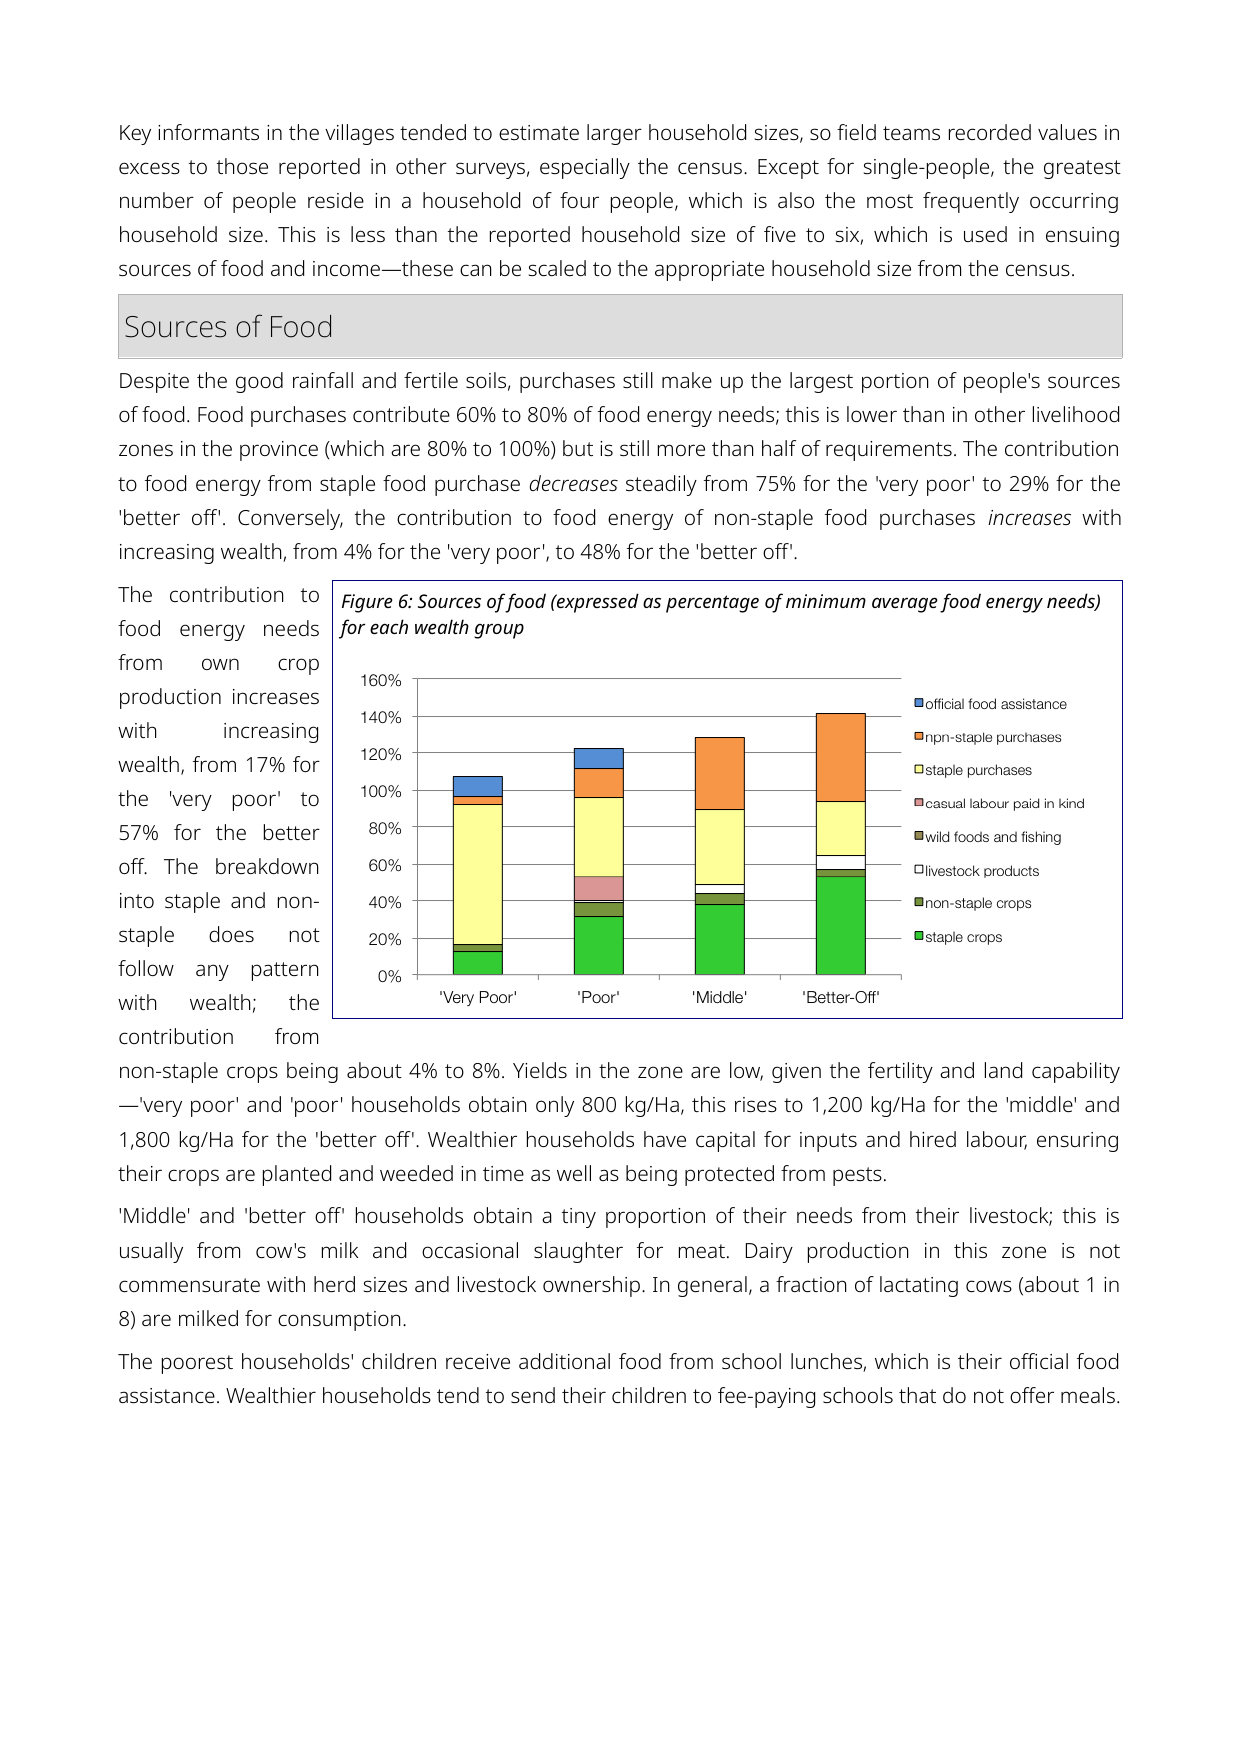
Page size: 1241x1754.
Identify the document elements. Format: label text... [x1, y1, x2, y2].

table_header Sources of Food [119, 295, 1122, 357]
text The contribution to food energy needs from own crop production increases with increasing wealth, from 17% for the 'very poor' to 57% for the better off. The breakdown into staple and non-staple does not follow any pattern with wealth; the contribution from non-staple crops being about 4% to 8%. Yields in the zone are low, given the fertility and land capability—'very poor' and 'poor' households obtain only 800 kg/Ha, this rises to 1,200 kg/Ha for the 'middle' and 1,800 kg/Ha for the 'better off'. Wealthier households have capital for inputs and hired labour, ensuring their crops are planted and weeded in time as well as being protected from pests. [118, 580, 1122, 1187]
text Key informants in the villages tended to estimate larger household sizes, so field teams recorded values in excess to those reported in other surveys, especially the census. Except for single-people, the greatest number of people reside in a household of four people, which is also the most frequently occurring household size. This is less than the reported household size of five to six, which is used in ensuing sources of food and income—these can be scaled to the appropriate household size from the census. [118, 118, 1122, 283]
text Figure 6: Sources of food (expressed as percentage of minimum average food energy needs) for each wealth group [341, 589, 1113, 640]
picture [346, 652, 1108, 1007]
text The poorest households' children receive additional food from school lunches, which is their official food assistance. Wealthier households tend to send their children to fee-paying schools that do not offer meals. [118, 1347, 1122, 1409]
text Despite the good rainfall and fertile soils, purchases still make up the largest portion of people's sources of food. Food purchases contribute 60% to 80% of food energy needs; this is lower than in other livelihood zones in the province (which are 80% to 100%) but is still more than half of requirements. The contribution to food energy from staple food purchase decreases steadily from 75% for the 'very poor' to 29% for the 'better off'. Conversely, the contribution to food energy of non-staple food purchases increases with increasing wealth, from 4% for the 'very poor', to 48% for the 'better off'. [118, 366, 1122, 565]
text 'Middle' and 'better off' households obtain a tiny proportion of their needs from their livestock; this is usually from cow's milk and occasional slaughter for meat. Dairy production in this zone is not commensurate with herd sizes and livestock ownership. In general, a fraction of lactating cows (about 1 in 8) are milked for consumption. [118, 1202, 1122, 1332]
